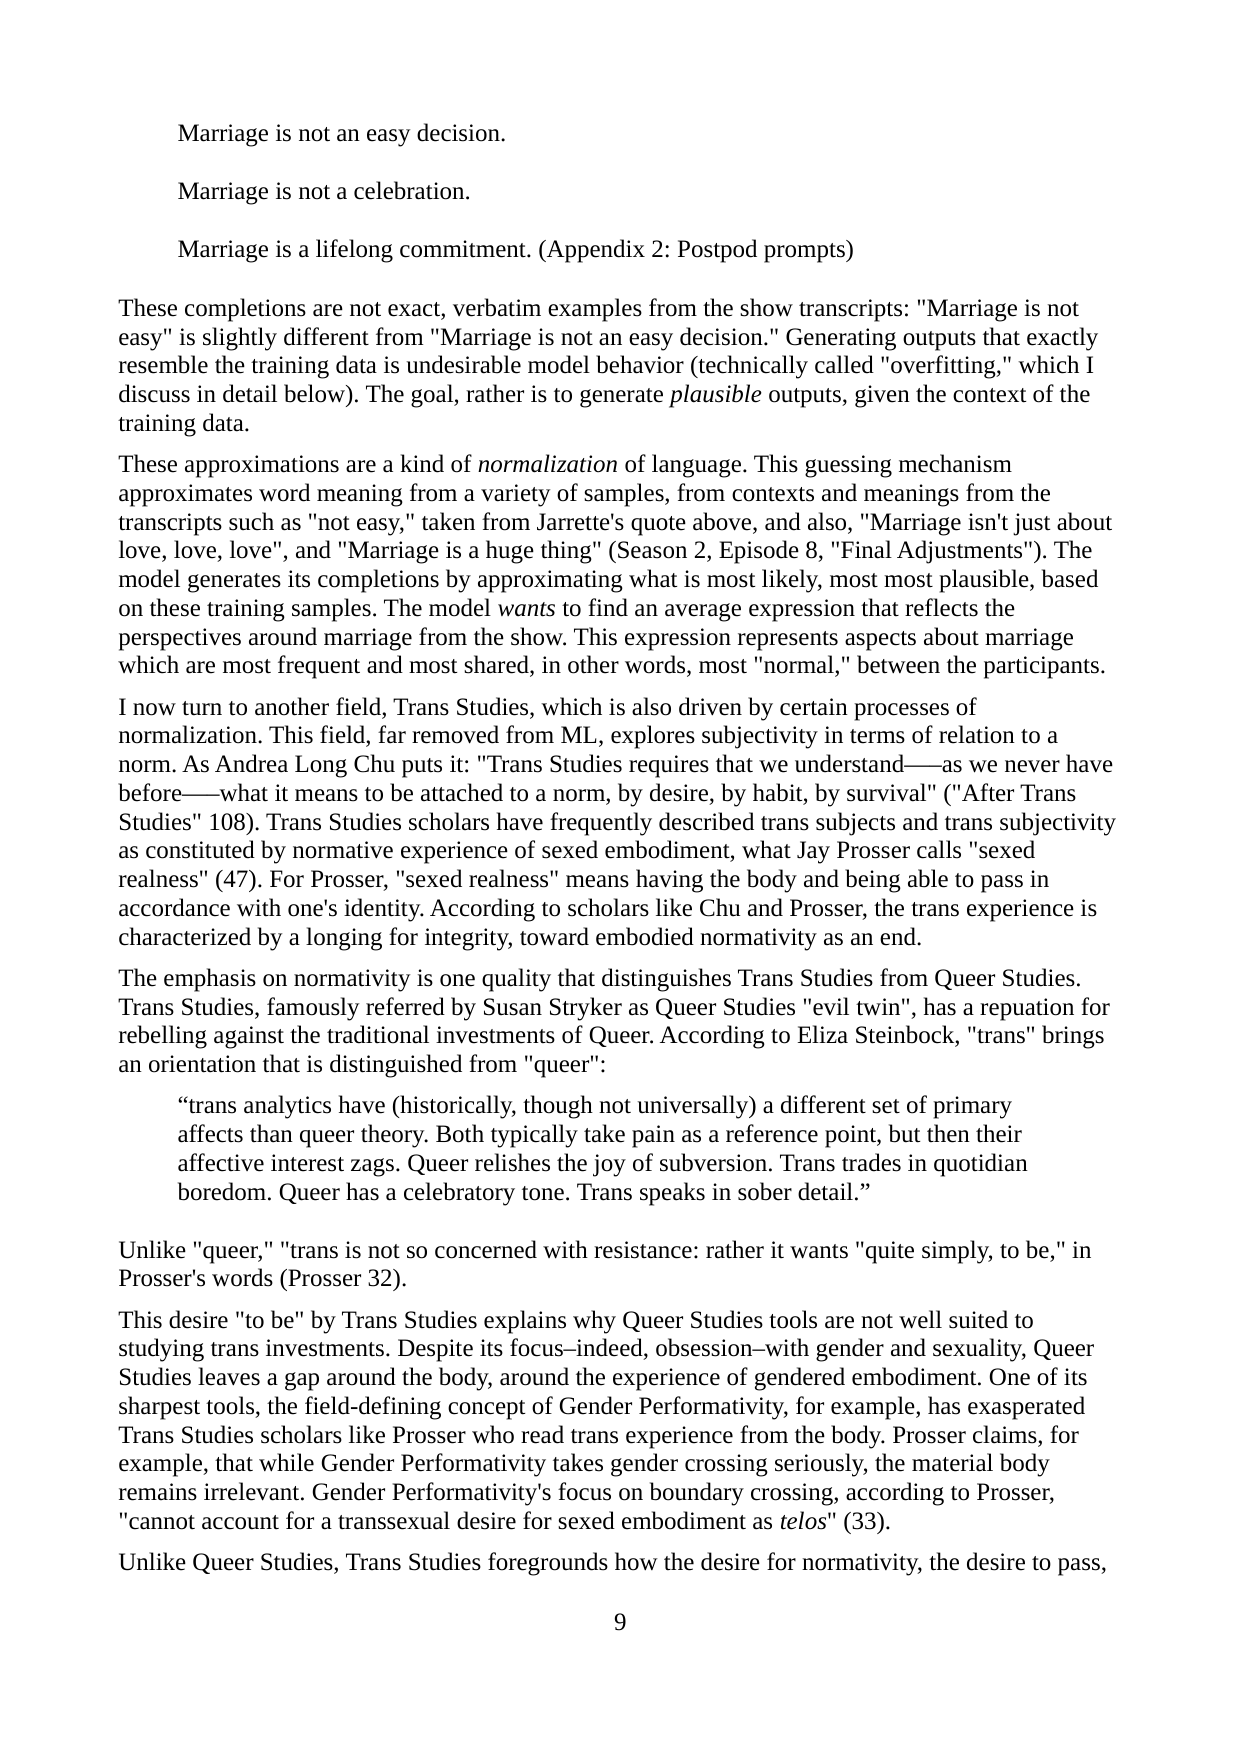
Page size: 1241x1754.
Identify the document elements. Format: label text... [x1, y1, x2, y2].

text Unlike Queer Studies, Trans Studies foregrounds how the desire for normativity, the desire to pass, [118, 1547, 1122, 1576]
text These completions are not exact, verbatim examples from the show transcripts: "Marriage is not easy" is slightly different from "Marriage is not an easy decision." Generating outputs that exactly resemble the training data is undesirable model behavior (technically called "overfitting," which I discuss in detail below). The goal, rather is to generate plausible outputs, given the context of the training data. [118, 293, 1122, 437]
text Marriage is not a celebration. [177, 176, 1063, 205]
text Marriage is a lifelong commitment. (Appendix 2: Postpod prompts) [177, 234, 1063, 263]
text I now turn to another field, Trans Studies, which is also driven by certain processes of normalization. This field, far removed from ML, explores subjectivity in terms of relation to a norm. As Andrea Long Chu puts it: "Trans Studies requires that we understand—–as we never have before—–what it means to be attached to a norm, by desire, by habit, by survival" ("After Trans Studies" 108). Trans Studies scholars have frequently described trans subjects and trans subjectivity as constituted by normative experience of sexed embodiment, what Jay Prosser calls "sexed realness" (47). For Prosser, "sexed realness" means having the body and being able to pass in accordance with one's identity. According to scholars like Chu and Prosser, the trans experience is characterized by a longing for integrity, toward embodied normativity as an end. [118, 692, 1122, 950]
text “trans analytics have (historically, though not universally) a different set of primary affects than queer theory. Both typically take pain as a reference point, but then their affective interest zags. Queer relishes the joy of subversion. Trans trades in quotidian boredom. Queer has a celebratory tone. Trans speaks in sober detail.” [177, 1090, 1063, 1205]
text The emphasis on normativity is one quality that distinguishes Trans Studies from Queer Studies. Trans Studies, famously referred by Susan Stryker as Queer Studies "evil twin", has a repuation for rebelling against the traditional investments of Queer. According to Eliza Steinbock, "trans" brings an orientation that is distinguished from "queer": [118, 963, 1122, 1078]
text These approximations are a kind of normalization of language. This guessing mechanism approximates word meaning from a variety of samples, from contexts and meanings from the transcripts such as "not easy," taken from Jarrette's quote above, and also, "Marriage isn't just about love, love, love", and "Marriage is a huge thing" (Season 2, Episode 8, "Final Adjustments"). The model generates its completions by approximating what is most likely, most most plausible, based on these training samples. The model wants to find an average expression that reflects the perspectives around marriage from the show. This expression represents aspects about marriage which are most frequent and most shared, in other words, most "normal," between the participants. [118, 449, 1122, 679]
text Marriage is not an easy decision. [177, 118, 1063, 147]
text Unlike "queer," "trans is not so concerned with resistance: rather it wants "quite simply, to be," in Prosser's words (Prosser 32). [118, 1235, 1122, 1292]
text This desire "to be" by Trans Studies explains why Queer Studies tools are not well suited to studying trans investments. Despite its focus–indeed, obsession–with gender and sexuality, Queer Studies leaves a gap around the body, around the experience of gendered embodiment. One of its sharpest tools, the field-defining concept of Gender Performativity, for example, has exasperated Trans Studies scholars like Prosser who read trans experience from the body. Prosser claims, for example, that while Gender Performativity takes gender crossing seriously, the material body remains irrelevant. Gender Performativity's focus on boundary crossing, according to Prosser, "cannot account for a transsexual desire for sexed embodiment as telos" (33). [118, 1305, 1122, 1535]
